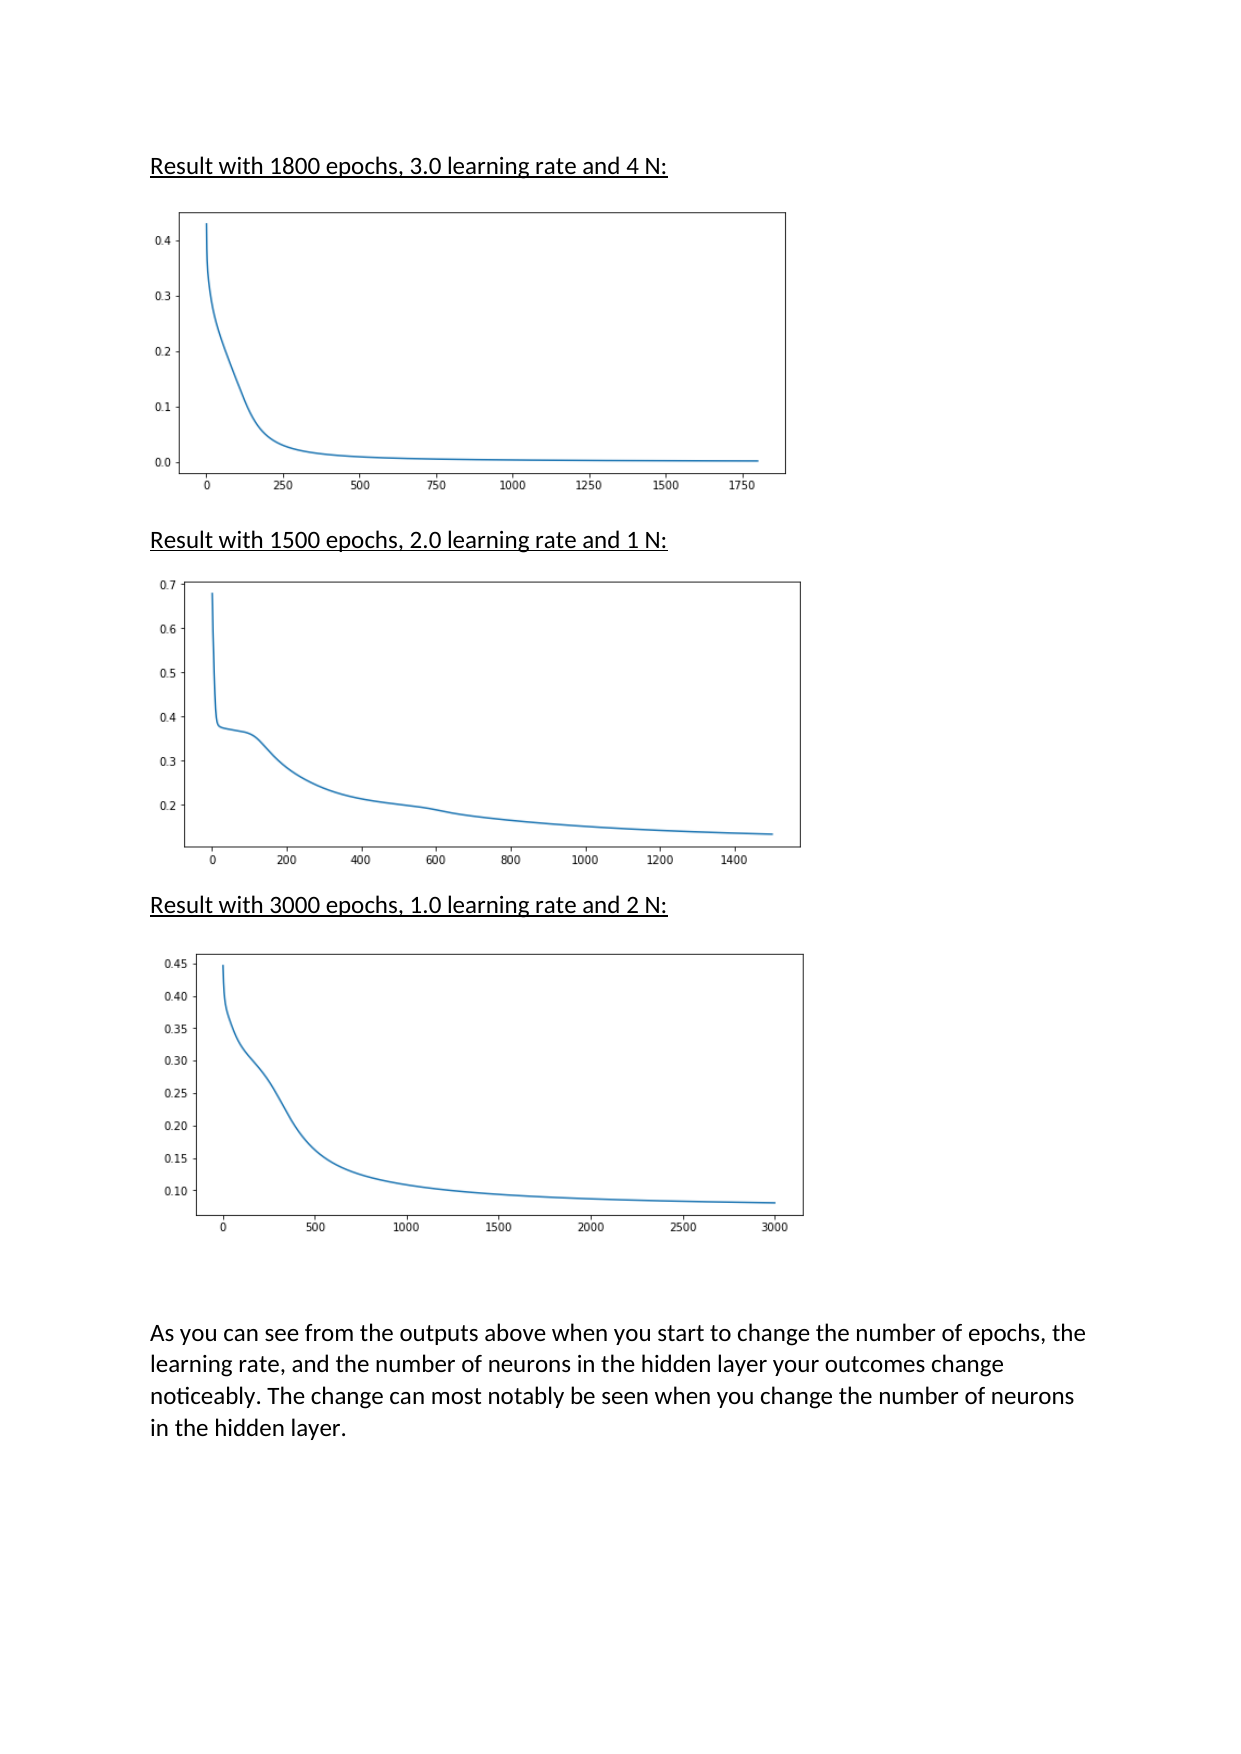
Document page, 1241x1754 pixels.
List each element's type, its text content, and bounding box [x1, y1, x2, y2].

text Result with 3000 epochs, 1.0 learning rate and 2 N: [150, 889, 1090, 920]
text Result with 1800 epochs, 3.0 learning rate and 4 N: [150, 150, 1090, 181]
text As you can see from the outputs above when you start to change the number of epochs, the learning rate, and the number of neurons in the hidden layer your outcomes change noticeably. The change can most notably be seen when you change the number of neurons in the hidden layer. [150, 1317, 1090, 1442]
text Result with 1500 epochs, 2.0 learning rate and 1 N: [150, 524, 1090, 554]
